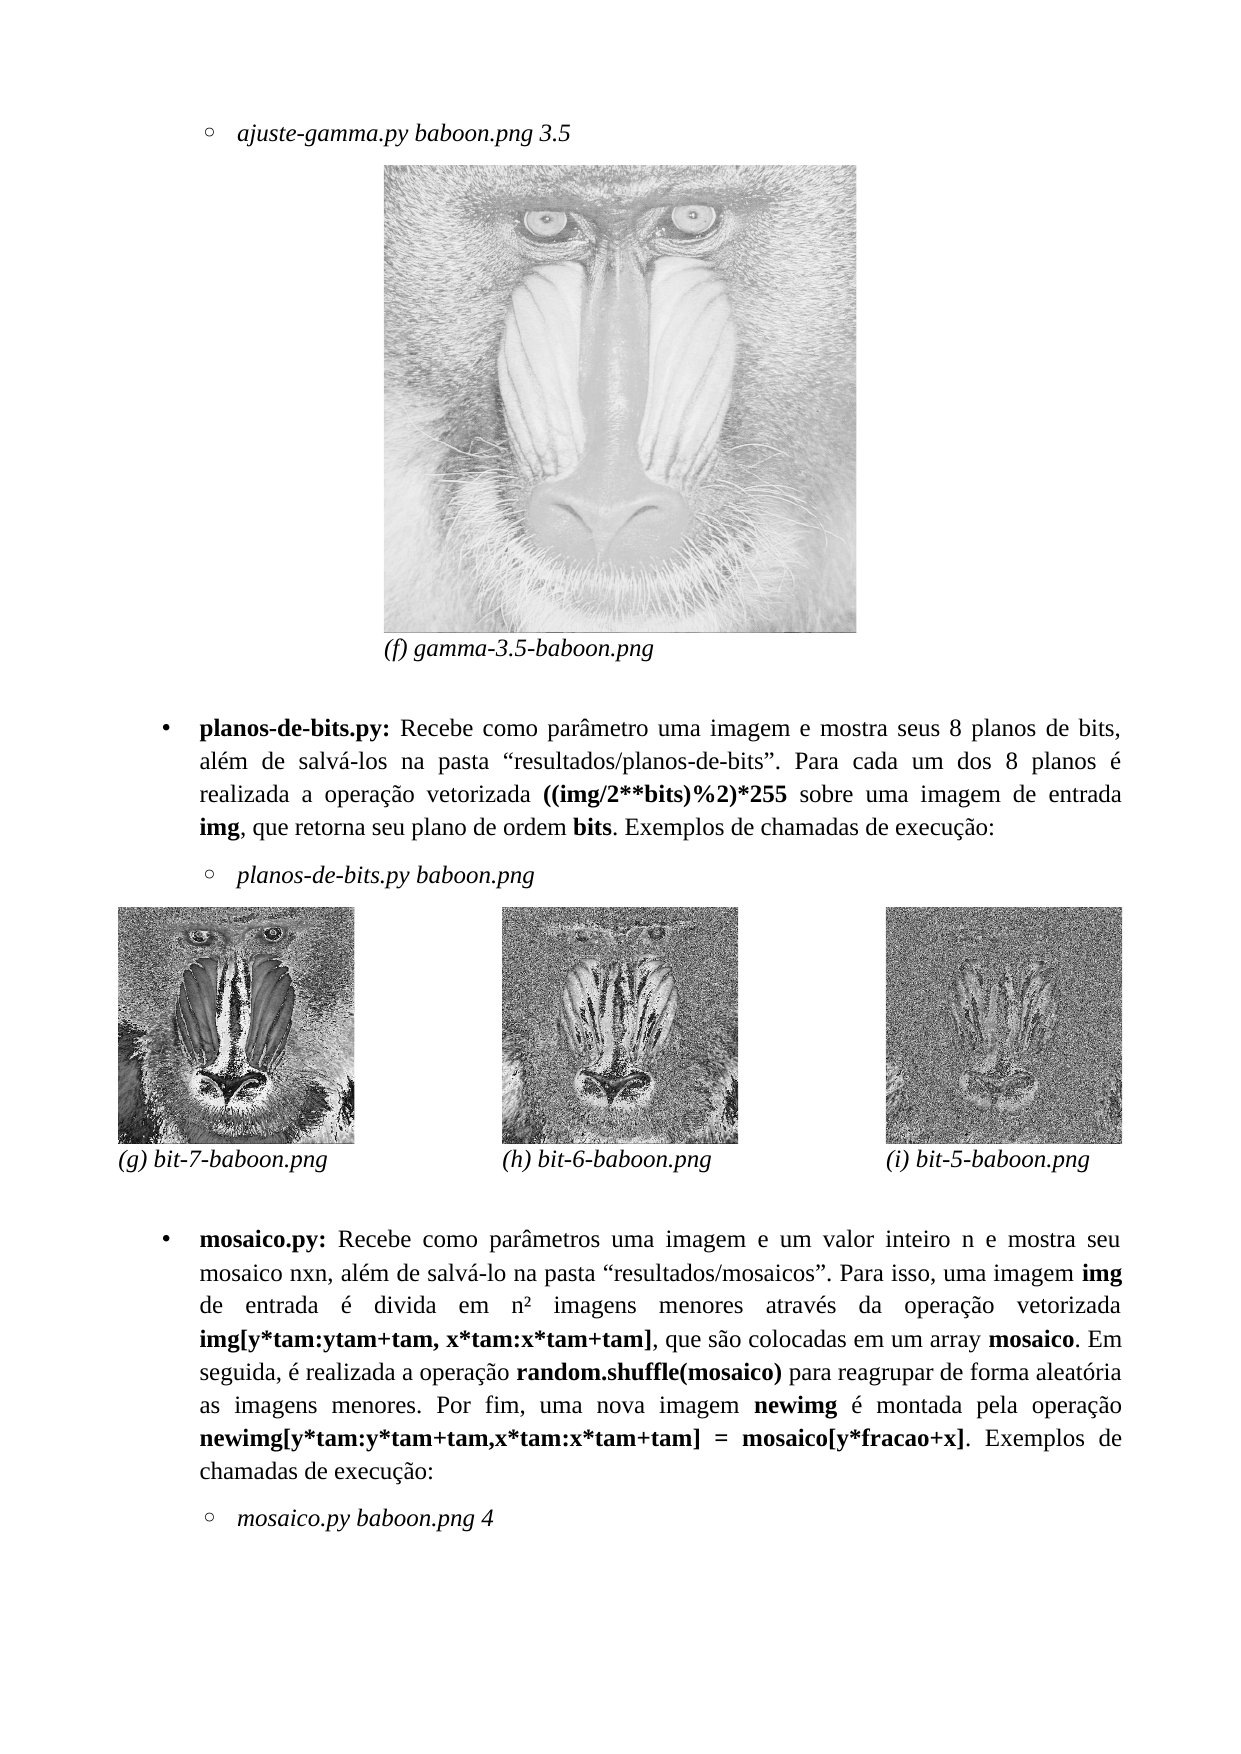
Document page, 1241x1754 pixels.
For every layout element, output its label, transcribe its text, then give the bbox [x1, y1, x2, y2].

list mosaico.py baboon.png 4 [199, 1503, 1122, 1532]
text (g) bit-7-baboon.png [118, 1144, 354, 1173]
picture [383, 165, 857, 633]
picture [118, 907, 355, 1144]
picture [885, 907, 1123, 1144]
text (h) bit-6-baboon.png [502, 1144, 738, 1173]
text (f) gamma-3.5-baboon.png [384, 633, 856, 662]
text (i) bit-5-baboon.png [886, 1144, 1122, 1173]
list mosaico.py: Recebe como parâmetros uma imagem e um valor inteiro n e mostra seu mosaico nxn, além de salvá-lo na pasta “resultados/mosaicos”. Para isso, uma imagem img de entrada é divida em n² imagens menores através da operação vetorizada img[y*tam:ytam+tam, x*tam:x*tam+tam], que são colocadas em um array mosaico. Em seguida, é realizada a operação random.shuffle(mosaico) para reagrupar de forma aleatória as imagens menores. Por fim, uma nova imagem newimg é montada pela operação newimg[y*tam:y*tam+tam,x*tam:x*tam+tam] = mosaico[y*fracao+x]. Exemplos de chamadas de execução: [162, 1224, 1122, 1484]
list planos-de-bits.py: Recebe como parâmetro uma imagem e mostra seus 8 planos de bits, além de salvá-los na pasta “resultados/planos-de-bits”. Para cada um dos 8 planos é realizada a operação vetorizada ((img/2**bits)%2)*255 sobre uma imagem de entrada img, que retorna seu plano de ordem bits. Exemplos de chamadas de execução: [162, 713, 1122, 841]
list ajuste-gamma.py baboon.png 3.5 [199, 118, 1122, 147]
list planos-de-bits.py baboon.png [199, 860, 1122, 889]
picture [502, 907, 739, 1144]
